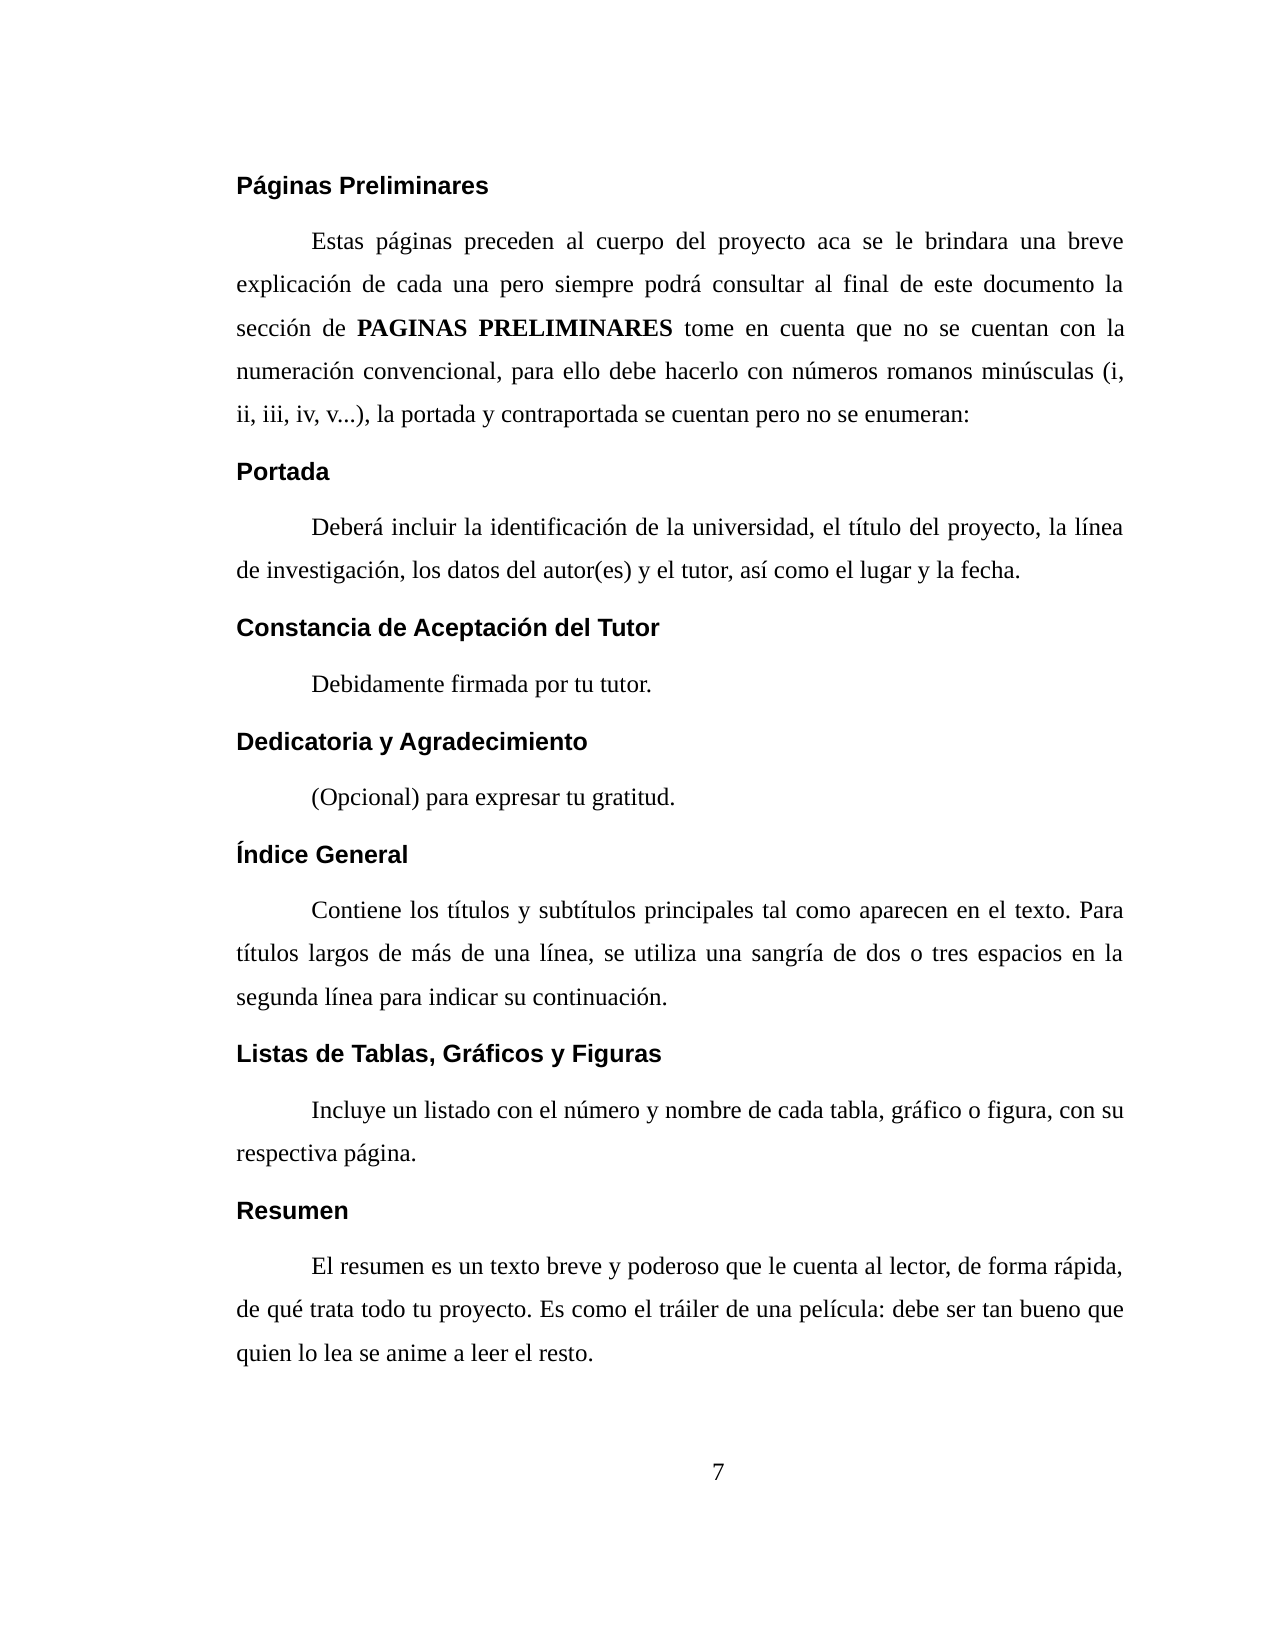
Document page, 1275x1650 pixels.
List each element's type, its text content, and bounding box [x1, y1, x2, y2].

text Debidamente firmada por tu tutor. [236, 669, 1125, 697]
subtitle Listas de Tablas, Gráficos y Figuras [236, 1039, 1125, 1068]
subtitle Índice General [236, 840, 1125, 868]
text (Opcional) para expresar tu gratitud. [236, 782, 1125, 811]
text El resumen es un texto breve y poderoso que le cuenta al lector, de forma rápida, de qué trata todo tu proyecto. Es como el tráiler de una película: debe ser tan bueno que quien lo lea se anime a leer el resto. [236, 1251, 1125, 1366]
text Contiene los títulos y subtítulos principales tal como aparecen en el texto. Para títulos largos de más de una línea, se utiliza una sangría de dos o tres espacios en la segunda línea para indicar su continuación. [236, 895, 1125, 1010]
text Incluye un listado con el número y nombre de cada tabla, gráfico o figura, con su respectiva página. [236, 1095, 1125, 1167]
subtitle Dedicatoria y Agradecimiento [236, 726, 1125, 755]
subtitle Portada [236, 457, 1125, 485]
text Estas páginas preceden al cuerpo del proyecto aca se le brindara una breve explicación de cada una pero siempre podrá consultar al final de este documento la sección de PAGINAS PRELIMINARES tome en cuenta que no se cuentan con la numeración convencional, para ello debe hacerlo con números romanos minúsculas (i, ii, iii, iv, v...), la portada y contraportada se cuentan pero no se enumeran: [236, 226, 1125, 428]
subtitle Páginas Preliminares [236, 171, 1125, 199]
text Deberá incluir la identificación de la universidad, el título del proyecto, la línea de investigación, los datos del autor(es) y el tutor, así como el lugar y la fecha. [236, 512, 1125, 584]
subtitle Constancia de Aceptación del Tutor [236, 613, 1125, 642]
subtitle Resumen [236, 1196, 1125, 1224]
